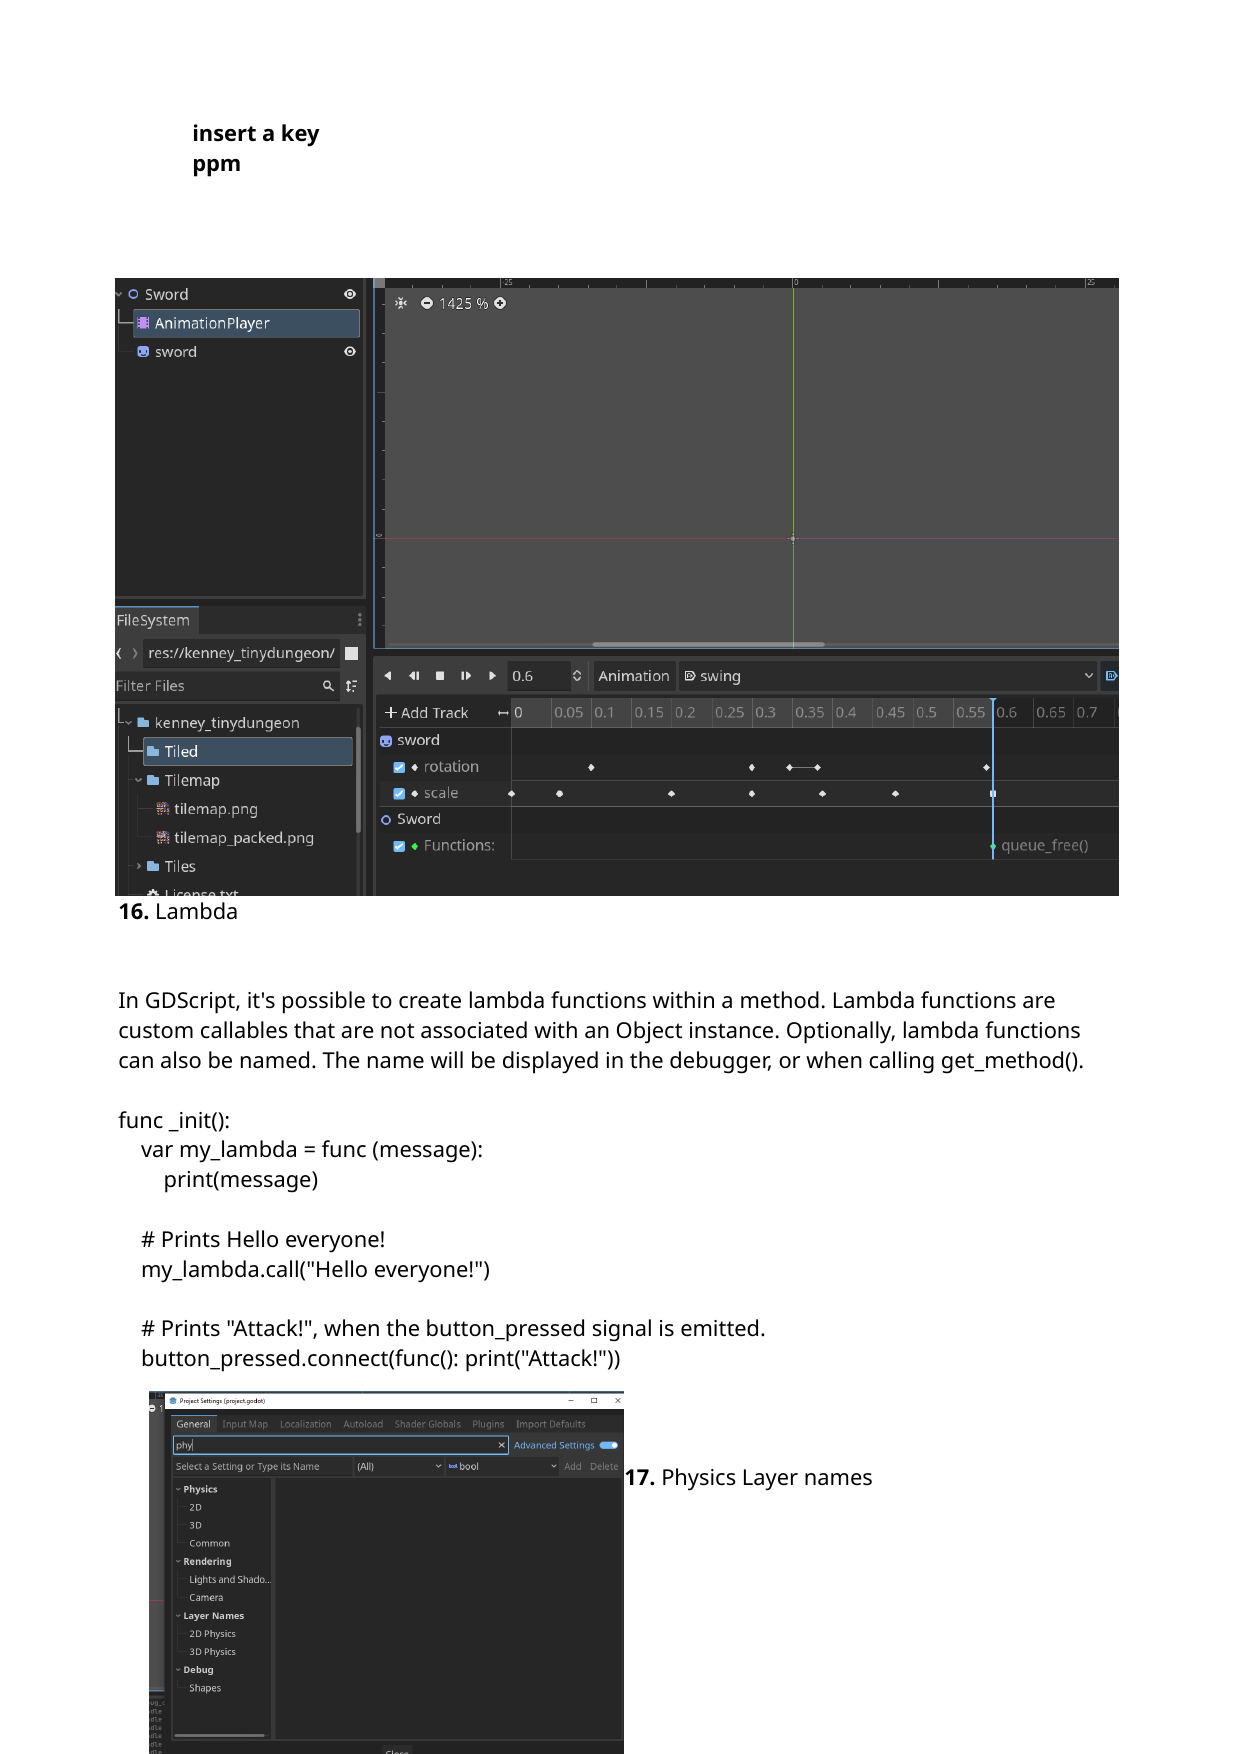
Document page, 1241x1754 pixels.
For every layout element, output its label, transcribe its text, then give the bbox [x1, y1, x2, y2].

picture [115, 278, 1119, 896]
text var my_lambda = func (message): [118, 1134, 1122, 1164]
text insert a key [118, 118, 1122, 148]
text # Prints "Attack!", when the button_pressed signal is emitted. [118, 1313, 1122, 1343]
text In GDScript, it's possible to create lambda functions within a method. Lambda functions are custom callables that are not associated with an Object instance. Optionally, lambda functions can also be named. The name will be displayed in the debugger, or when calling get_method(). [118, 985, 1122, 1075]
text [118, 1462, 149, 1492]
text # Prints Hello everyone! [118, 1224, 1122, 1253]
text ppm [118, 148, 1122, 178]
text my_lambda.call("Hello everyone!") [118, 1253, 1122, 1283]
picture [149, 1391, 624, 1754]
text print(message) [118, 1164, 1122, 1194]
text 17. Physics Layer names [624, 1462, 1122, 1492]
text button_pressed.connect(func(): print("Attack!")) [118, 1343, 1122, 1373]
text 16. Lambda [118, 267, 1122, 926]
text func _init(): [118, 1104, 1122, 1134]
